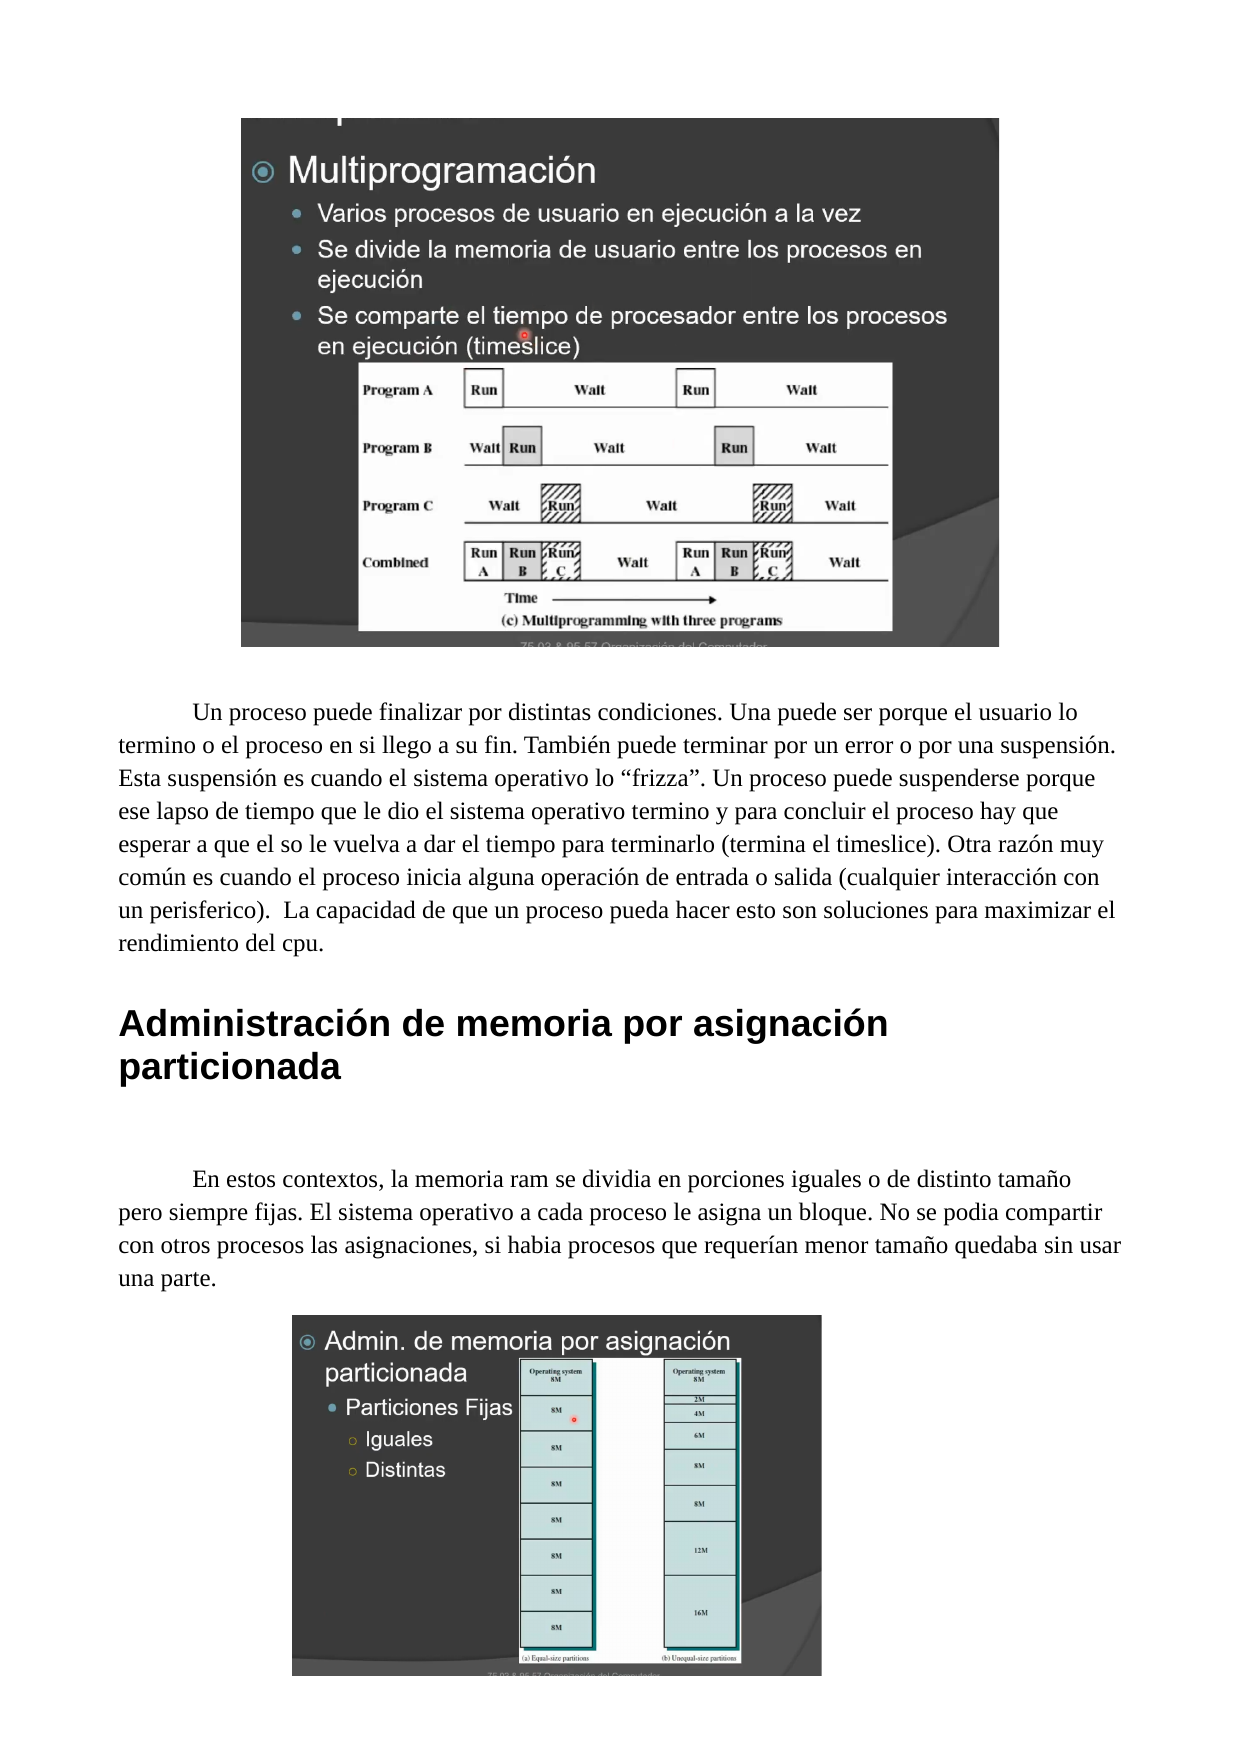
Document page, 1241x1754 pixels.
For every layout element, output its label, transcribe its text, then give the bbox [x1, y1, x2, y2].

text Un proceso puede finalizar por distintas condiciones. Una puede ser porque el usuario lo termino o el proceso en si llego a su fin. También puede terminar por un error o por una suspensión. Esta suspensión es cuando el sistema operativo lo “frizza”. Un proceso puede suspenderse porque ese lapso de tiempo que le dio el sistema operativo termino y para concluir el proceso hay que esperar a que el so le vuelva a dar el tiempo para terminarlo (termina el timeslice). Otra razón muy común es cuando el proceso inicia alguna operación de entrada o salida (cualquier interacción con un perisferico). La capacidad de que un proceso pueda hacer esto son soluciones para maximizar el rendimiento del cpu. [118, 697, 1122, 957]
text En estos contextos, la memoria ram se dividia en porciones iguales o de distinto tamaño pero siempre fijas. El sistema operativo a cada proceso le asigna un bloque. No se podia compartir con otros procesos las asignaciones, si habia procesos que requerían menor tamaño quedaba sin usar una parte. [118, 1164, 1122, 1439]
picture [241, 118, 1000, 647]
subtitle Administración de memoria por asignación particionada [118, 1001, 1122, 1087]
picture [292, 1315, 822, 1676]
